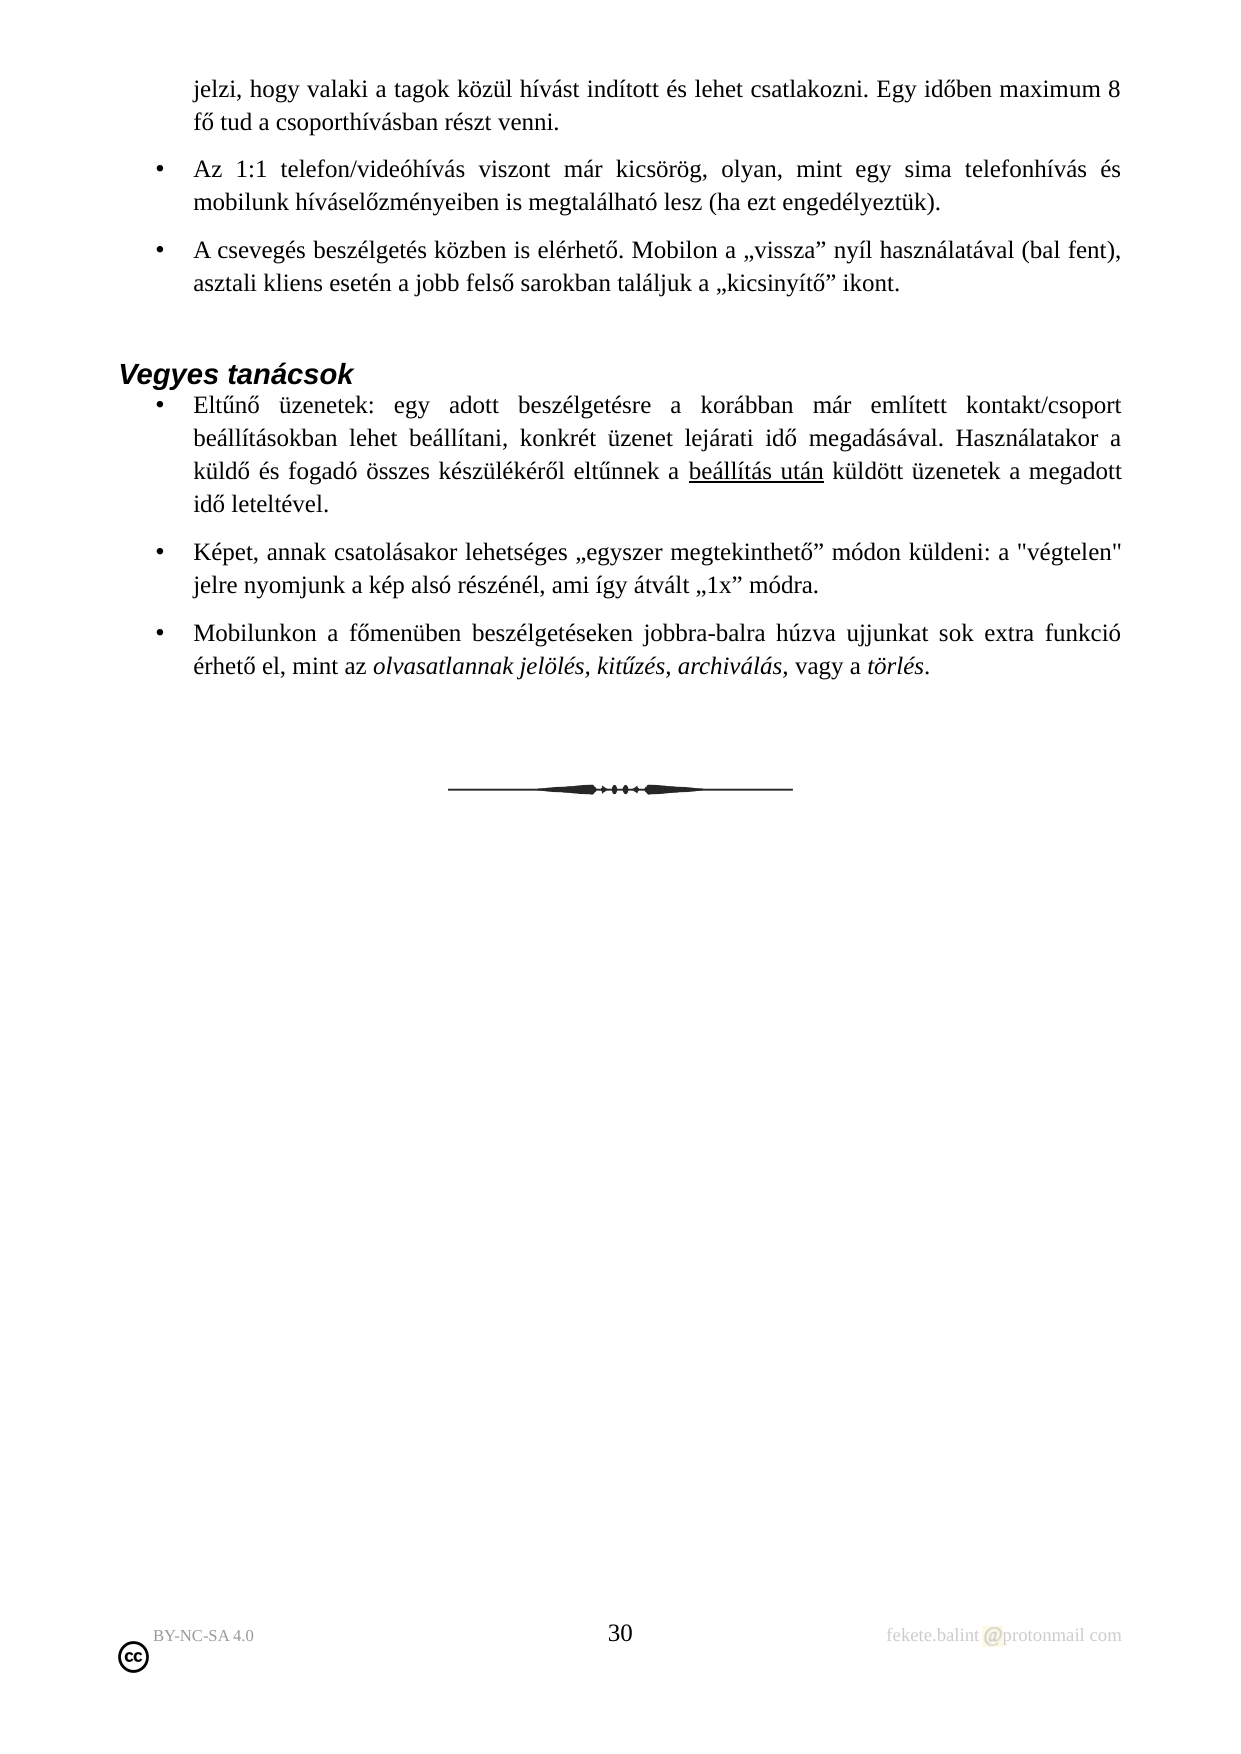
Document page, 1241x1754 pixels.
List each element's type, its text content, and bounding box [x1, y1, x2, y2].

list A csevegés beszélgetés közben is elérhető. Mobilon a „vissza” nyíl használatával (bal fent), asztali kliens esetén a jobb felső sarokban találjuk a „kicsinyítő” ikont. [156, 235, 1122, 297]
list Mobilunkon a főmenüben beszélgetéseken jobbra-balra húzva ujjunkat sok extra funkció érhető el, mint az olvasatlannak jelölés, kitűzés, archiválás, vagy a törlés. [156, 618, 1122, 679]
subtitle Vegyes tanácsok [118, 357, 1122, 390]
list Eltűnő üzenetek: egy adott beszélgetésre a korábban már említett kontakt/csoport beállításokban lehet beállítani, konkrét üzenet lejárati idő megadásával. Használatakor a küldő és fogadó összes készülékéről eltűnnek a beállítás után küldött üzenetek a megadott idő leteltével. [156, 390, 1122, 518]
list Képet, annak csatolásakor lehetséges „egyszer megtekinthető” módon küldeni: a "végtelen" jelre nyomjunk a kép alsó részénél, ami így átvált „1x” módra. [156, 537, 1122, 599]
picture [118, 1641, 149, 1673]
list jelzi, hogy valaki a tagok közül hívást indított és lehet csatlakozni. Egy időben maximum 8 fő tud a csoporthívásban részt venni. [156, 74, 1122, 136]
picture [982, 1626, 1003, 1647]
picture [446, 781, 795, 797]
list Az 1:1 telefon/videóhívás viszont már kicsörög, olyan, mint egy sima telefonhívás és mobilunk híváselőzményeiben is megtalálható lesz (ha ezt engedélyeztük). [156, 154, 1122, 216]
